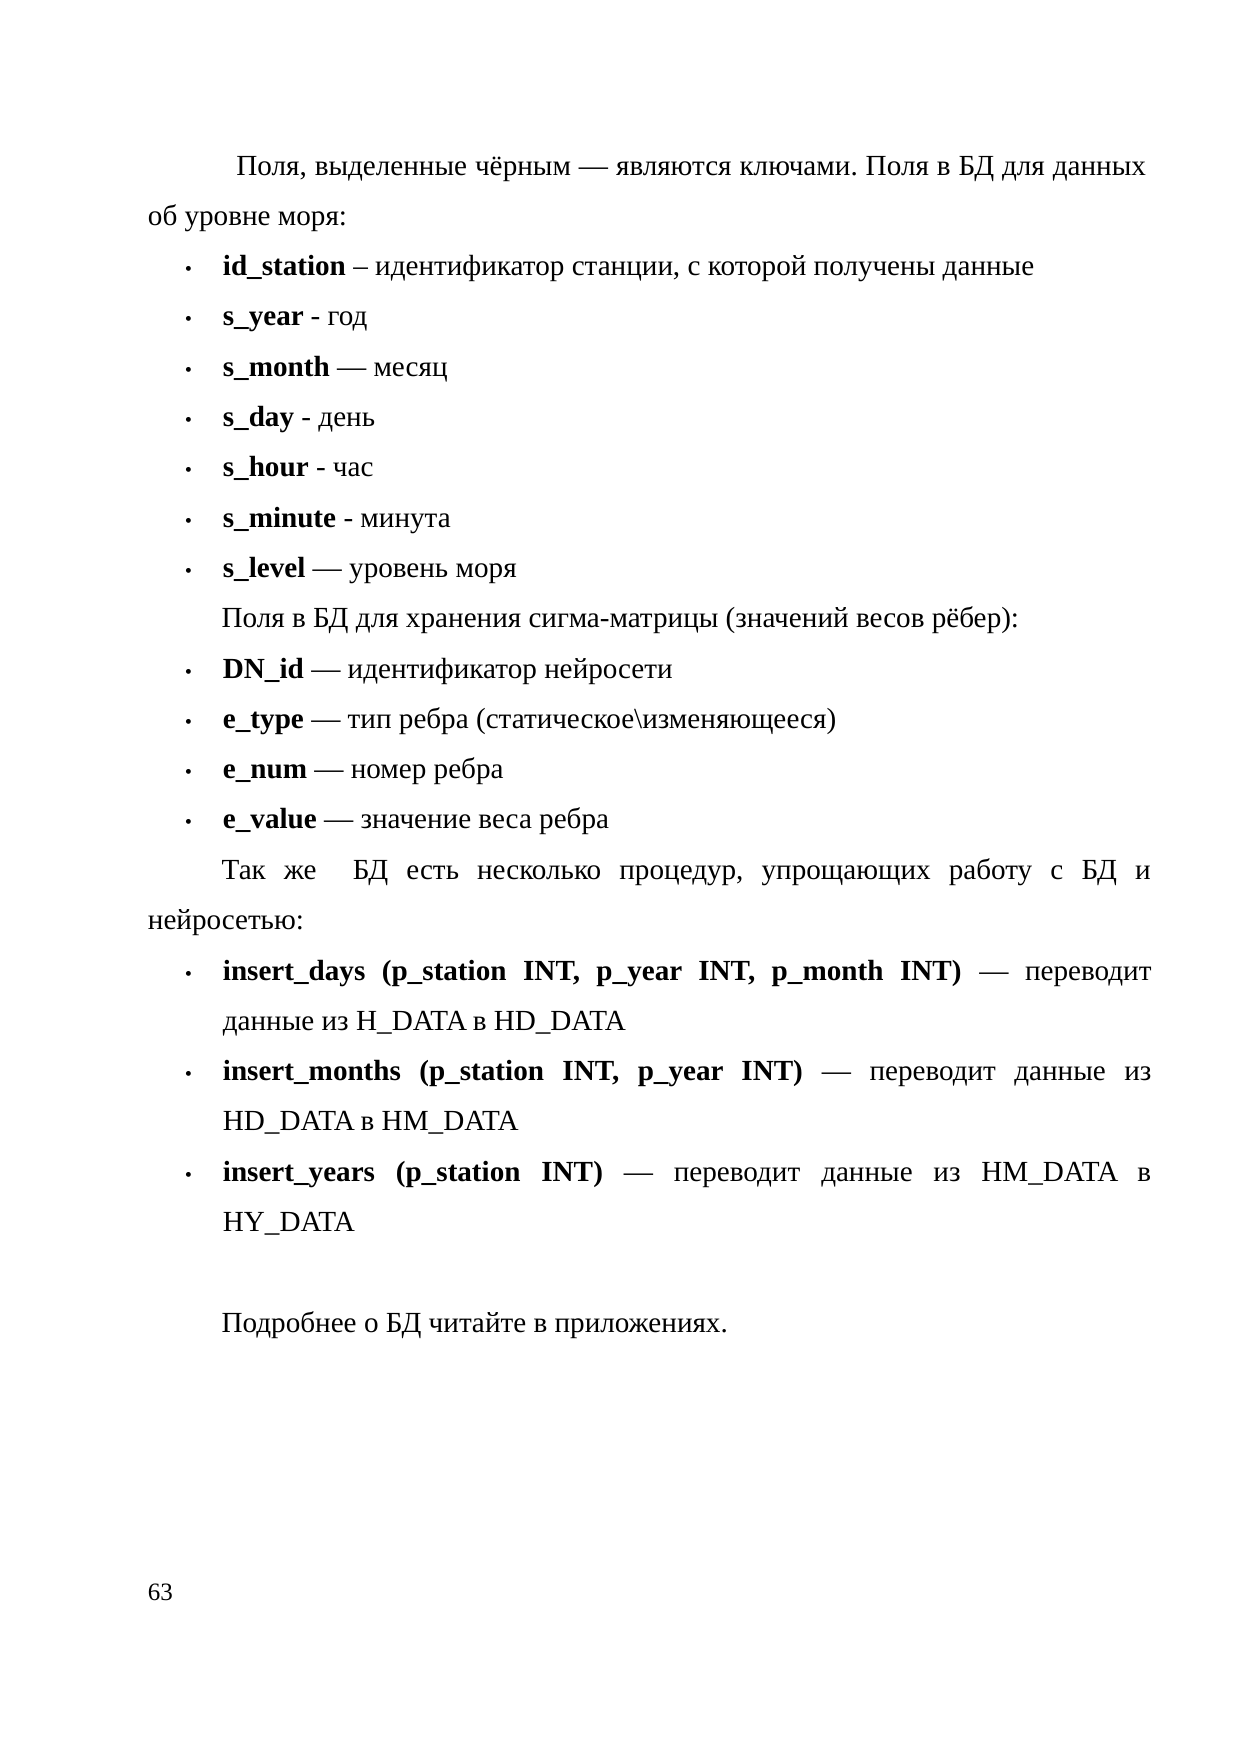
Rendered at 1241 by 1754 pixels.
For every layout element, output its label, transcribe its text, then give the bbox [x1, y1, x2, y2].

list e_type — тип ребра (статическое\изменяющееся) [185, 701, 1152, 734]
list s_level — уровень моря [185, 550, 1152, 584]
list s_hour - час [185, 449, 1152, 483]
text Подробнее о БД читайте в приложениях. [148, 1305, 1152, 1338]
list insert_days (p_station INT, p_year INT, p_month INT) — переводит данные из H_DATA в HD_DATA [185, 953, 1152, 1036]
list s_minute - минута [185, 500, 1152, 533]
list s_day - день [185, 399, 1152, 433]
list insert_years (p_station INT) — переводит данные из HM_DATA в HY_DATA [185, 1154, 1152, 1238]
list e_num — номер ребра [185, 751, 1152, 785]
list s_year - год [185, 298, 1152, 332]
text Так же БД есть несколько процедур, упрощающих работу с БД и нейросетью: [148, 852, 1152, 936]
text Поля, выделенные чёрным — являются ключами. Поля в БД для данных об уровне моря: [148, 148, 1147, 231]
list e_value — значение веса ребра [185, 802, 1152, 835]
list DN_id — идентификатор нейросети [185, 651, 1152, 684]
text Поля в БД для хранения сигма-матрицы (значений весов рёбер): [148, 600, 1152, 634]
list s_month — месяц [185, 349, 1152, 382]
list id_station – идентификатор станции, с которой получены данные [185, 248, 1152, 282]
list insert_months (p_station INT, p_year INT) — переводит данные из HD_DATA в HM_DATA [185, 1053, 1152, 1137]
